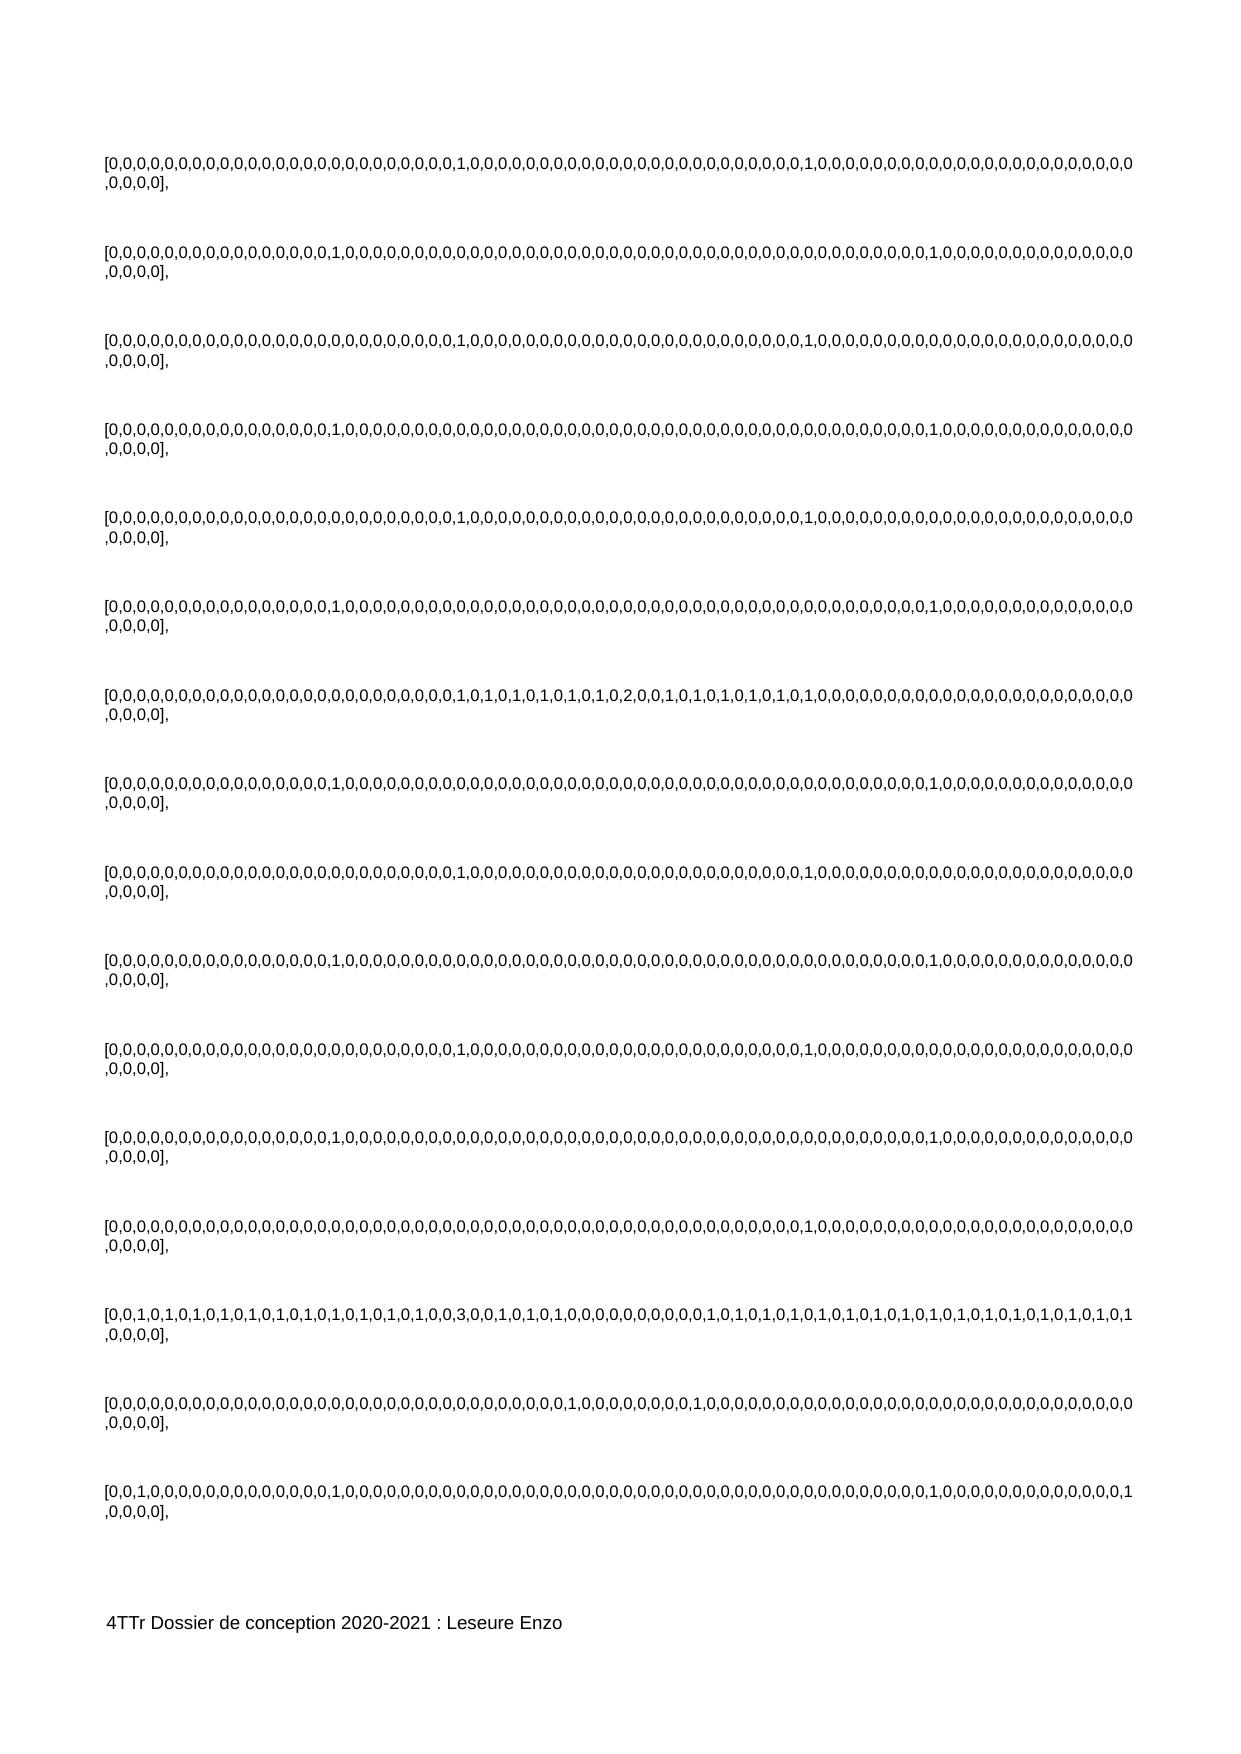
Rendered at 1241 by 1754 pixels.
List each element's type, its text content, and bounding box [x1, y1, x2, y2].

text [0,0,0,0,0,0,0,0,0,0,0,0,0,0,0,0,1,0,0,0,0,0,0,0,0,0,0,0,0,0,0,0,0,0,0,0,0,0,0,0,0,0,0,0,0,0,0,0,0,0,0,0,0,0,0,0,0,0,0,1,0,0,0,0,0,0,0,0,0,0,0,0,0,0,0,0,0,0], [104, 736, 1134, 812]
text [0,0,0,0,0,0,0,0,0,0,0,0,0,0,0,0,1,0,0,0,0,0,0,0,0,0,0,0,0,0,0,0,0,0,0,0,0,0,0,0,0,0,0,0,0,0,0,0,0,0,0,0,0,0,0,0,0,0,0,1,0,0,0,0,0,0,0,0,0,0,0,0,0,0,0,0,0,0], [104, 558, 1134, 635]
text [0,0,0,0,0,0,0,0,0,0,0,0,0,0,0,0,0,0,0,0,0,0,0,0,0,1,0,0,0,0,0,0,0,0,0,0,0,0,0,0,0,0,0,0,0,0,0,0,0,0,1,0,0,0,0,0,0,0,0,0,0,0,0,0,0,0,0,0,0,0,0,0,0,0,0,0,0,0], [104, 1001, 1134, 1078]
text [0,0,0,0,0,0,0,0,0,0,0,0,0,0,0,0,1,0,0,0,0,0,0,0,0,0,0,0,0,0,0,0,0,0,0,0,0,0,0,0,0,0,0,0,0,0,0,0,0,0,0,0,0,0,0,0,0,0,0,1,0,0,0,0,0,0,0,0,0,0,0,0,0,0,0,0,0,0], [104, 381, 1134, 458]
text [0,0,0,0,0,0,0,0,0,0,0,0,0,0,0,0,0,0,0,0,0,0,0,0,0,0,0,0,0,0,0,0,0,0,0,0,0,0,0,0,0,0,0,0,0,0,0,0,0,0,1,0,0,0,0,0,0,0,0,0,0,0,0,0,0,0,0,0,0,0,0,0,0,0,0,0,0,0], [104, 1178, 1134, 1255]
text [0,0,0,0,0,0,0,0,0,0,0,0,0,0,0,0,0,0,0,0,0,0,0,0,0,1,0,0,0,0,0,0,0,0,0,0,0,0,0,0,0,0,0,0,0,0,0,0,0,0,1,0,0,0,0,0,0,0,0,0,0,0,0,0,0,0,0,0,0,0,0,0,0,0,0,0,0,0], [104, 824, 1134, 901]
text [0,0,1,0,0,0,0,0,0,0,0,0,0,0,0,0,1,0,0,0,0,0,0,0,0,0,0,0,0,0,0,0,0,0,0,0,0,0,0,0,0,0,0,0,0,0,0,0,0,0,0,0,0,0,0,0,0,0,0,1,0,0,0,0,0,0,0,0,0,0,0,0,0,1,0,0,0,0], [104, 1444, 1134, 1521]
text [0,0,0,0,0,0,0,0,0,0,0,0,0,0,0,0,0,0,0,0,0,0,0,0,0,1,0,0,0,0,0,0,0,0,0,0,0,0,0,0,0,0,0,0,0,0,0,0,0,0,1,0,0,0,0,0,0,0,0,0,0,0,0,0,0,0,0,0,0,0,0,0,0,0,0,0,0,0], [104, 470, 1134, 547]
text [0,0,0,0,0,0,0,0,0,0,0,0,0,0,0,0,0,0,0,0,0,0,0,0,0,1,0,0,0,0,0,0,0,0,0,0,0,0,0,0,0,0,0,0,0,0,0,0,0,0,1,0,0,0,0,0,0,0,0,0,0,0,0,0,0,0,0,0,0,0,0,0,0,0,0,0,0,0], [104, 154, 1134, 192]
text [0,0,0,0,0,0,0,0,0,0,0,0,0,0,0,0,0,0,0,0,0,0,0,0,0,1,0,0,0,0,0,0,0,0,0,0,0,0,0,0,0,0,0,0,0,0,0,0,0,0,1,0,0,0,0,0,0,0,0,0,0,0,0,0,0,0,0,0,0,0,0,0,0,0,0,0,0,0], [104, 293, 1134, 369]
text [104, 1532, 1134, 1571]
text [0,0,0,0,0,0,0,0,0,0,0,0,0,0,0,0,0,0,0,0,0,0,0,0,0,1,0,1,0,1,0,1,0,1,0,1,0,2,0,0,1,0,1,0,1,0,1,0,1,0,1,0,0,0,0,0,0,0,0,0,0,0,0,0,0,0,0,0,0,0,0,0,0,0,0,0,0,0], [104, 647, 1134, 724]
text [0,0,0,0,0,0,0,0,0,0,0,0,0,0,0,0,0,0,0,0,0,0,0,0,0,0,0,0,0,0,0,0,0,1,0,0,0,0,0,0,0,0,1,0,0,0,0,0,0,0,0,0,0,0,0,0,0,0,0,0,0,0,0,0,0,0,0,0,0,0,0,0,0,0,0,0,0,0], [104, 1355, 1134, 1432]
text [0,0,0,0,0,0,0,0,0,0,0,0,0,0,0,0,1,0,0,0,0,0,0,0,0,0,0,0,0,0,0,0,0,0,0,0,0,0,0,0,0,0,0,0,0,0,0,0,0,0,0,0,0,0,0,0,0,0,0,1,0,0,0,0,0,0,0,0,0,0,0,0,0,0,0,0,0,0], [104, 1090, 1134, 1166]
text [0,0,0,0,0,0,0,0,0,0,0,0,0,0,0,0,1,0,0,0,0,0,0,0,0,0,0,0,0,0,0,0,0,0,0,0,0,0,0,0,0,0,0,0,0,0,0,0,0,0,0,0,0,0,0,0,0,0,0,1,0,0,0,0,0,0,0,0,0,0,0,0,0,0,0,0,0,0], [104, 204, 1134, 281]
text [0,0,0,0,0,0,0,0,0,0,0,0,0,0,0,0,1,0,0,0,0,0,0,0,0,0,0,0,0,0,0,0,0,0,0,0,0,0,0,0,0,0,0,0,0,0,0,0,0,0,0,0,0,0,0,0,0,0,0,1,0,0,0,0,0,0,0,0,0,0,0,0,0,0,0,0,0,0], [104, 913, 1134, 989]
text [0,0,1,0,1,0,1,0,1,0,1,0,1,0,1,0,1,0,1,0,1,0,1,0,0,3,0,0,1,0,1,0,1,0,0,0,0,0,0,0,0,0,0,1,0,1,0,1,0,1,0,1,0,1,0,1,0,1,0,1,0,1,0,1,0,1,0,1,0,1,0,1,0,1,0,0,0,0], [104, 1267, 1134, 1343]
